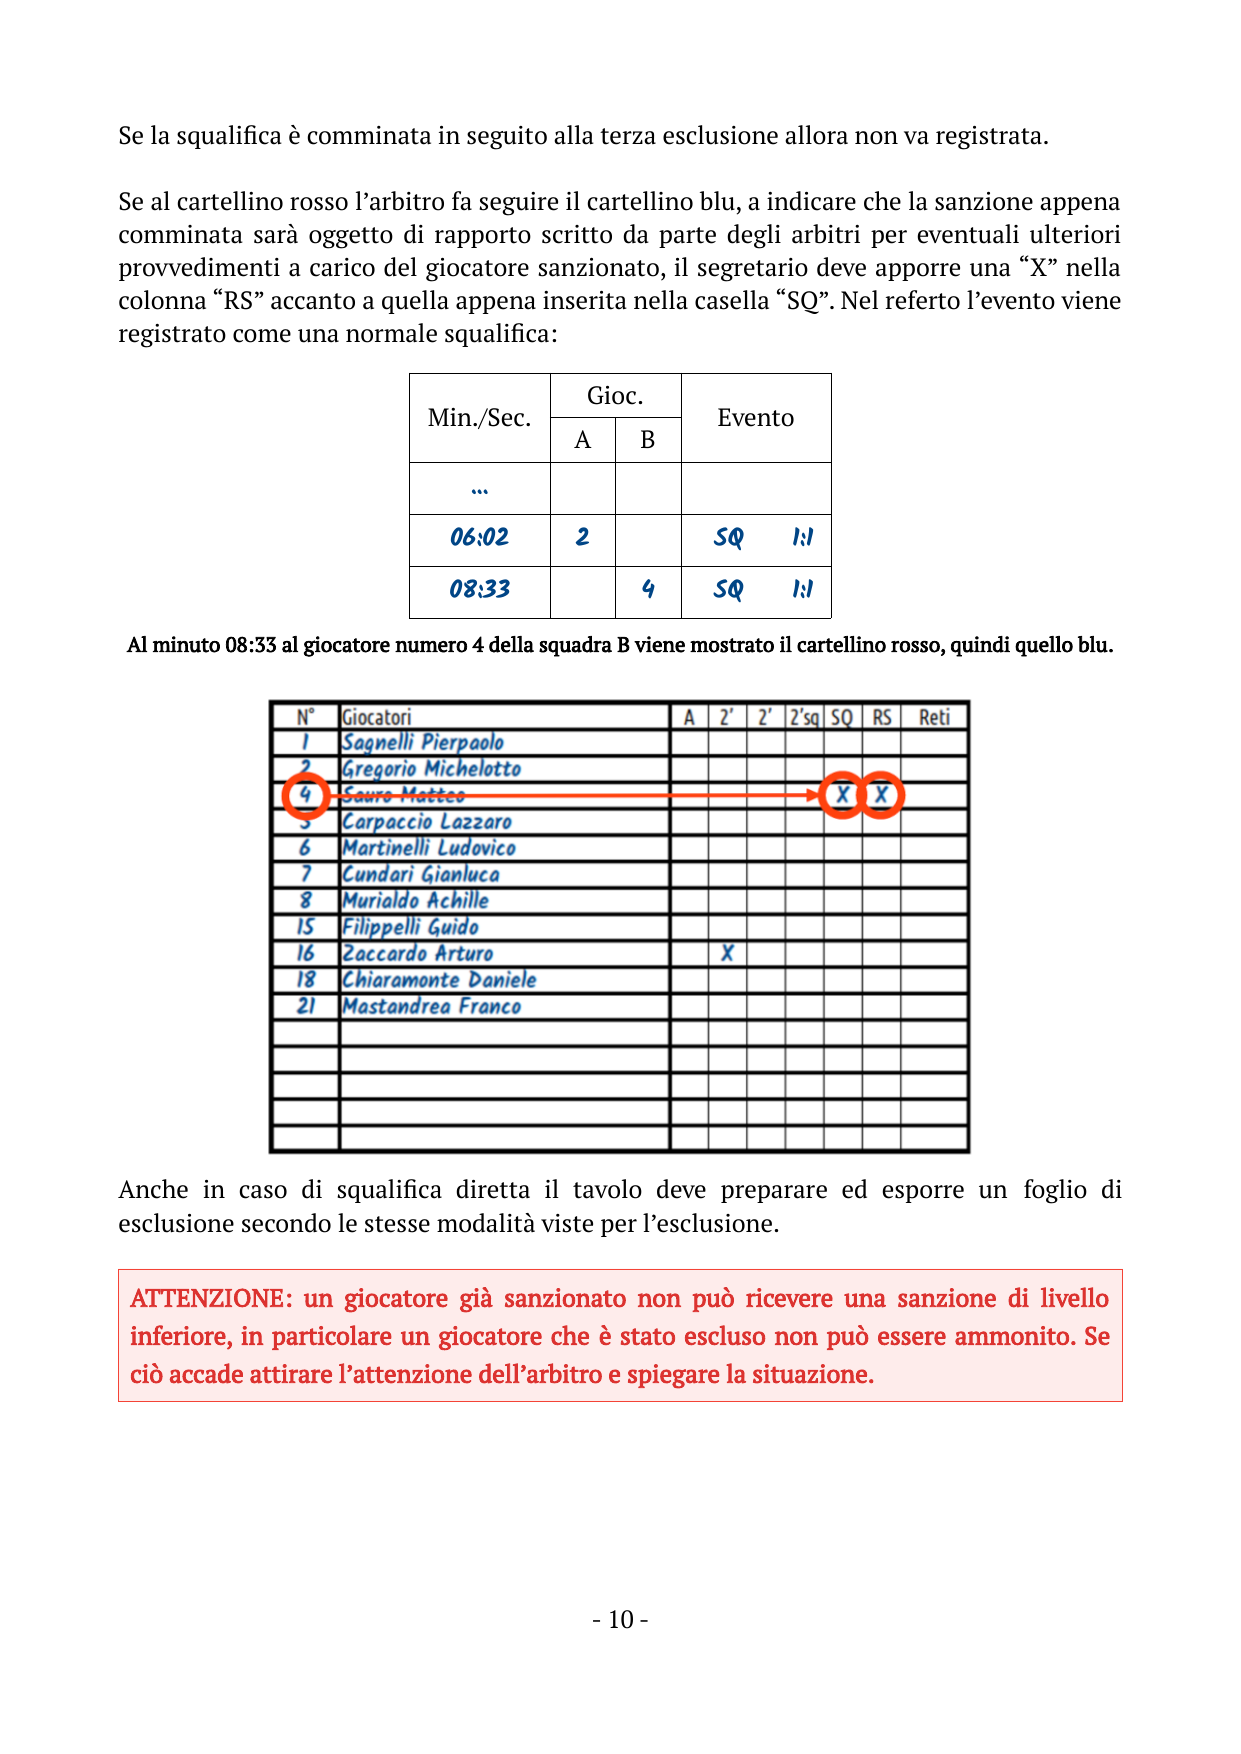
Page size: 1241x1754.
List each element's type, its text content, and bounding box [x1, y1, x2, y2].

table_header Evento [682, 374, 831, 462]
table_cell [682, 463, 831, 514]
table_cell [616, 515, 681, 566]
table_cell ... [410, 463, 550, 514]
table_cell 06:02 [410, 515, 550, 566]
table_cell [551, 567, 615, 618]
text Al minuto 08:33 al giocatore numero 4 della squadra B viene mostrato il cartellino rosso, quindi quello blu. [118, 630, 1122, 658]
table_cell 08:33 [410, 567, 550, 618]
text Se al cartellino rosso l’arbitro fa seguire il cartellino blu, a indicare che la sanzione appena comminata sarà oggetto di rapporto scritto da parte degli arbitri per eventuali ulteriori provvedimenti a carico del giocatore sanzionato, il segretario deve apporre una “X” nella colonna “RS” accanto a quella appena inserita nella casella “SQ”. Nel referto l’evento viene registrato come una normale squalifica: [118, 184, 1122, 350]
table_header Min./Sec. [410, 374, 550, 462]
table_header Gioc. [551, 374, 681, 417]
table_cell 4 [616, 567, 681, 618]
table_cell [616, 463, 681, 514]
table_cell B [616, 418, 681, 462]
table_cell 2 [551, 515, 615, 566]
picture [253, 684, 987, 1170]
text ATTENZIONE: un giocatore già sanzionato non può ricevere una sanzione di livello inferiore, in particolare un giocatore che è stato escluso non può essere ammonito. Se ciò accade attirare l’attenzione dell’arbitro e spiegare la situazione. [119, 1270, 1122, 1401]
text Se la squalifica è comminata in seguito alla terza esclusione allora non va registrata. [118, 118, 1122, 151]
table_cell A [551, 418, 615, 462]
text Anche in caso di squalifica diretta il tavolo deve preparare ed esporre un foglio di esclusione secondo le stesse modalità viste per l’esclusione. [118, 676, 1122, 1239]
table_cell SQ 1:1 [682, 515, 831, 566]
table_cell SQ 1:1 [682, 567, 831, 618]
table_cell [551, 463, 615, 514]
